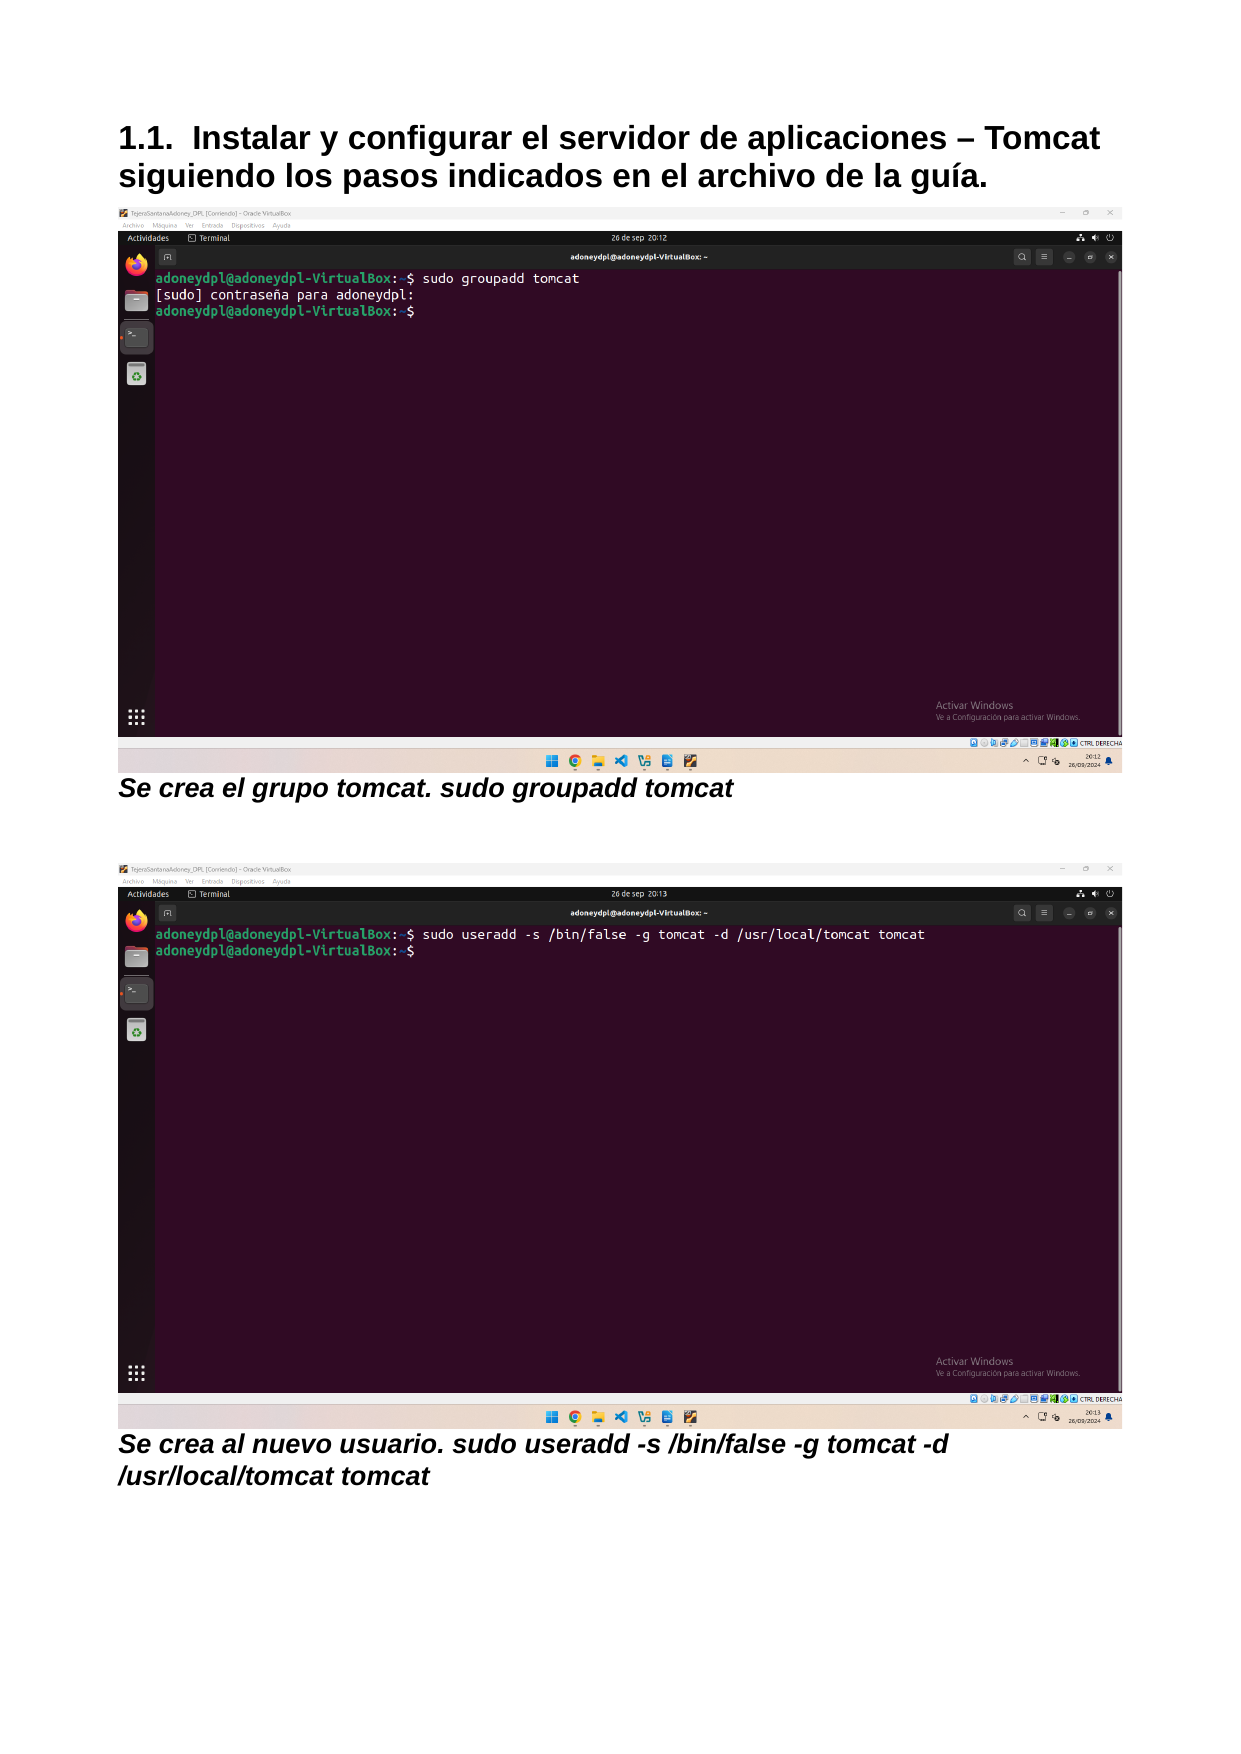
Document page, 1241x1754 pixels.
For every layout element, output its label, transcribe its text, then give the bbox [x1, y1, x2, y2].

subtitle Instalar y configurar el servidor de aplicaciones – Tomcat siguiendo los pasos indicados en el archivo de la guía. [118, 118, 1122, 195]
subtitle Se crea el grupo tomcat. sudo groupadd tomcat [118, 773, 1122, 803]
picture [118, 863, 1123, 1429]
picture [118, 207, 1123, 773]
subtitle Se crea al nuevo usuario. sudo useradd -s /bin/false -g tomcat -d /usr/local/tomcat tomcat [118, 1429, 1122, 1491]
